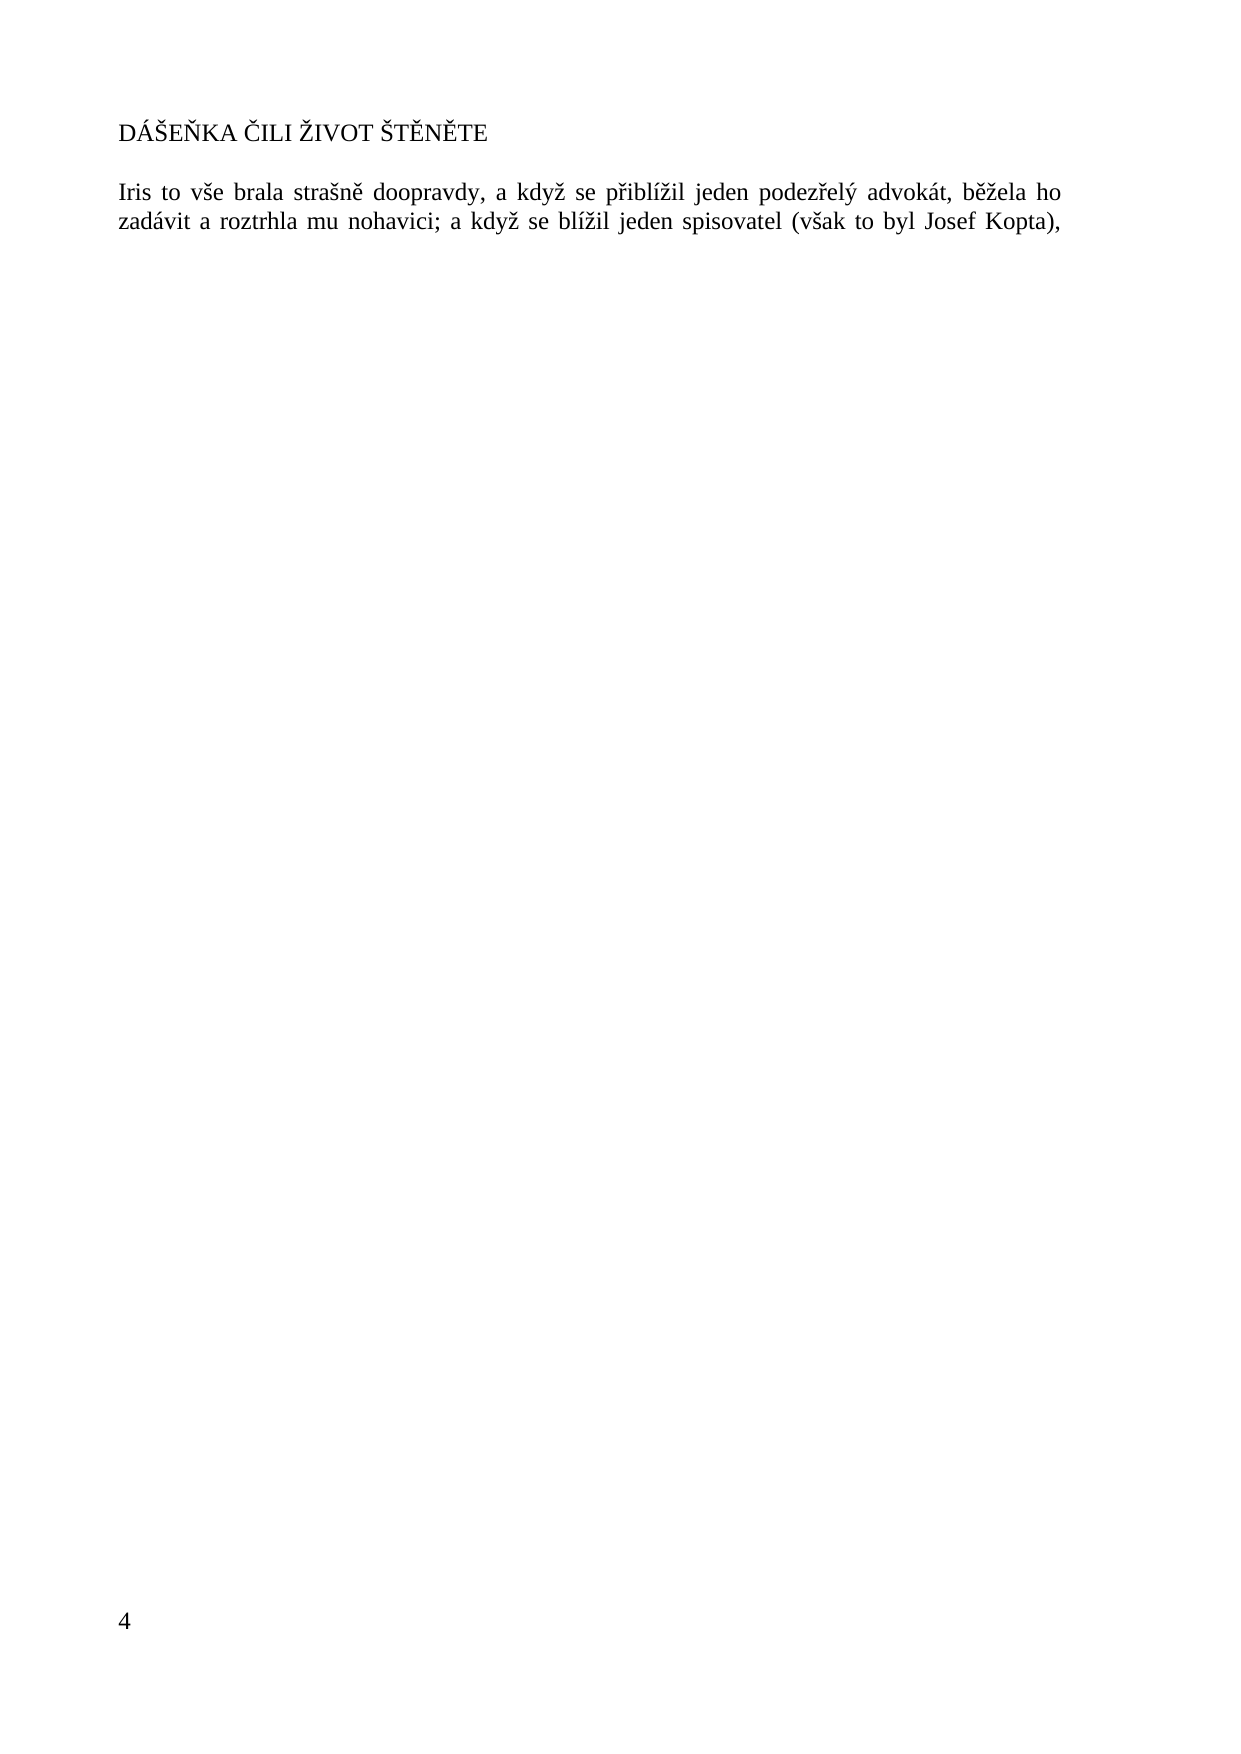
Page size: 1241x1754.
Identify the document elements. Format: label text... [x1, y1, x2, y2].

text Iris to vše brala strašně doopravdy, a když se přiblížil jeden podezřelý advokát, běžela ho zadávit a roztrhla mu nohavici; a když se blížil jeden spisovatel (však to byl Josef Kopta), [118, 177, 1063, 1569]
